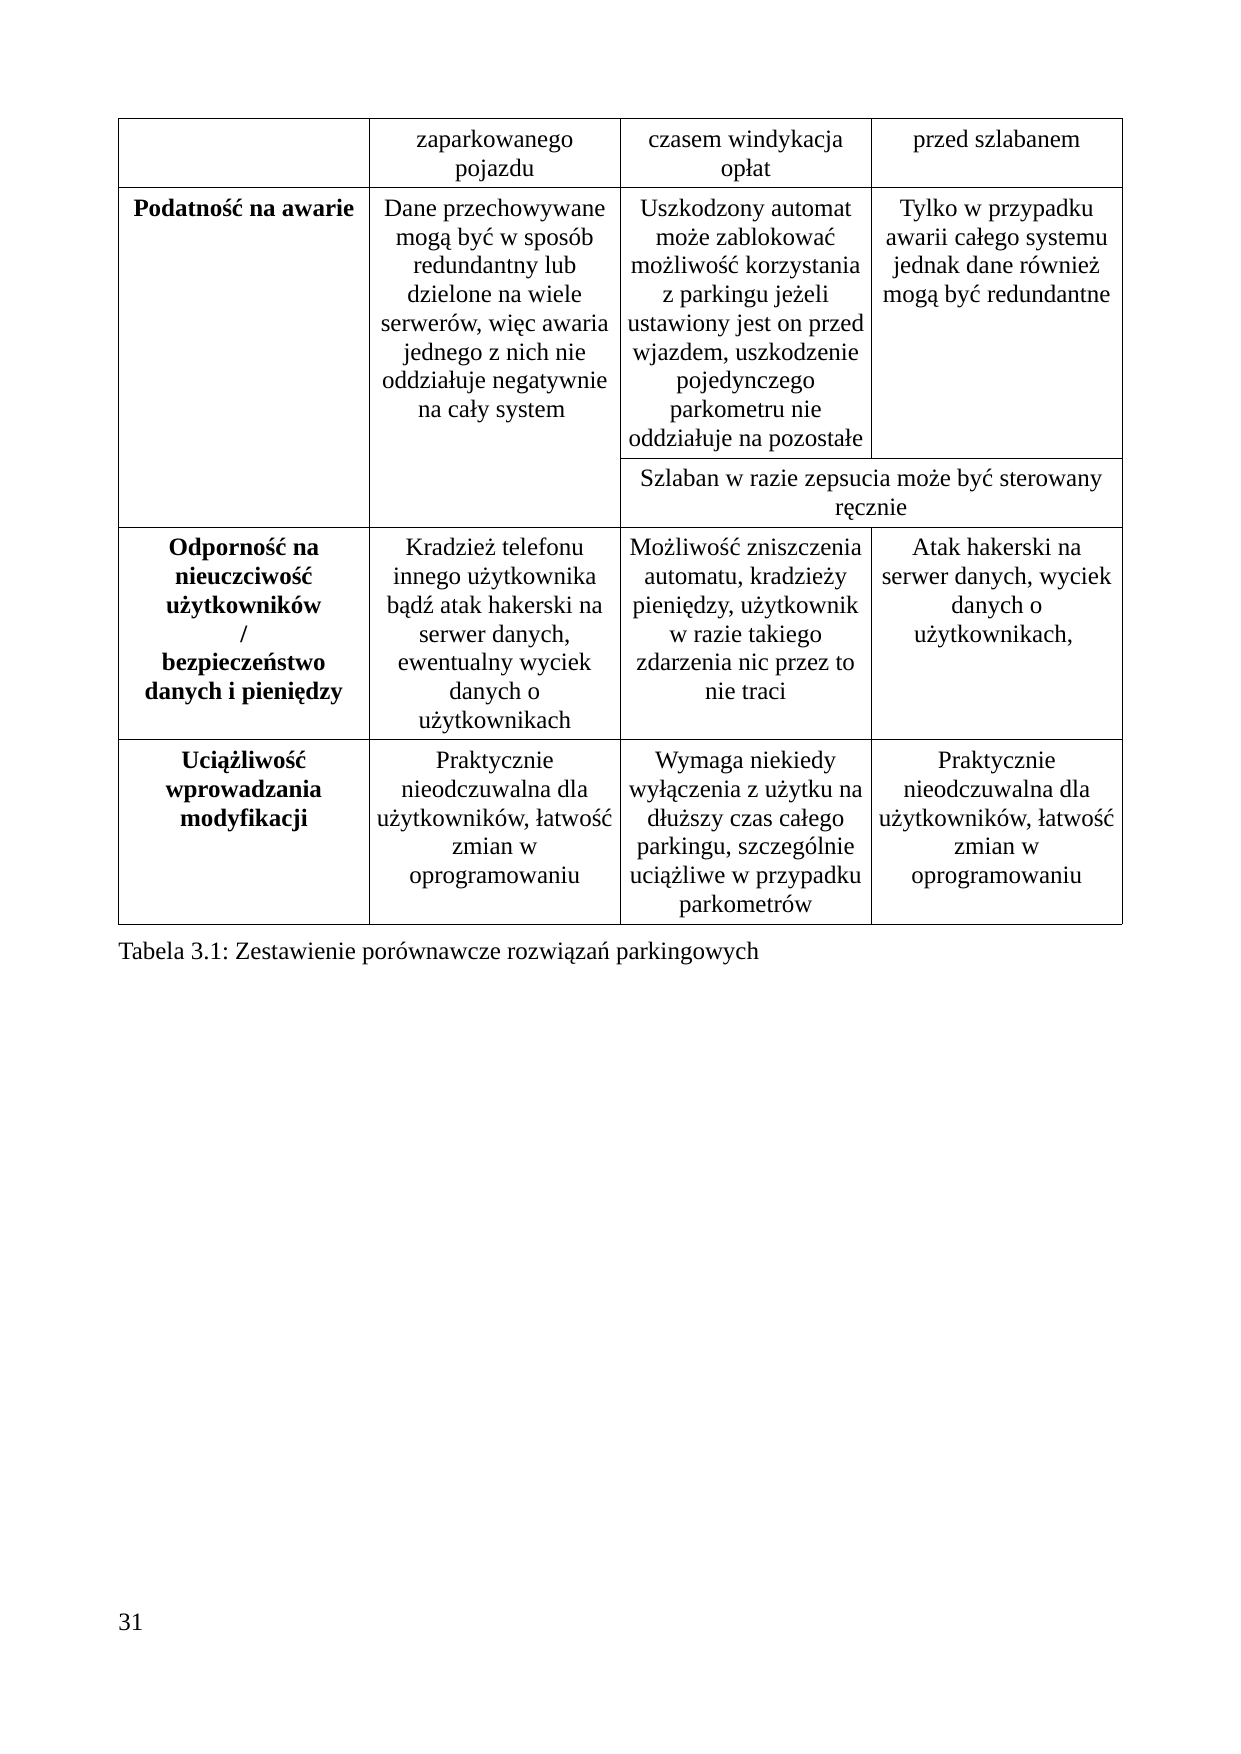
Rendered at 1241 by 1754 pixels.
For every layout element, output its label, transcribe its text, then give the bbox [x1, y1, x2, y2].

text Tabela 3.1: Zestawienie porównawcze rozwiązań parkingowych [118, 936, 1122, 965]
table_cell Kradzież telefonu innego użytkownika bądź atak hakerski na serwer danych, ewentualny wyciek danych o użytkownikach [370, 528, 620, 739]
table_cell Atak hakerski na serwer danych, wyciek danych o użytkownikach, [872, 528, 1122, 739]
table_cell Tylko w przypadku awarii całego systemu jednak dane również mogą być redundantne [872, 188, 1122, 457]
table_cell Możliwość zniszczenia automatu, kradzieży pieniędzy, użytkownik w razie takiego zdarzenia nic przez to nie traci [621, 528, 871, 739]
table_cell Podatność na awarie [119, 188, 369, 527]
table_cell czasem windykacja opłat [621, 119, 871, 187]
table_cell Szlaban w razie zepsucia może być sterowany ręcznie [621, 459, 1122, 527]
table_cell Praktycznie nieodczuwalna dla użytkowników, łatwość zmian w oprogramowaniu [370, 740, 620, 923]
table_cell Dane przechowywane mogą być w sposób redundantny lub dzielone na wiele serwerów, więc awaria jednego z nich nie oddziałuje negatywnie na cały system [370, 188, 620, 527]
table_cell zaparkowanego pojazdu [370, 119, 620, 187]
table_cell przed szlabanem [872, 119, 1122, 187]
table_cell [119, 119, 369, 187]
table_cell Uszkodzony automat może zablokować możliwość korzystania z parkingu jeżeli ustawiony jest on przed wjazdem, uszkodzenie pojedynczego parkometru nie oddziałuje na pozostałe [621, 188, 871, 457]
table_cell Odporność na nieuczciwość użytkowników / bezpieczeństwo danych i pieniędzy [119, 528, 369, 739]
table_cell Uciążliwość wprowadzania modyfikacji [119, 740, 369, 923]
table_cell Praktycznie nieodczuwalna dla użytkowników, łatwość zmian w oprogramowaniu [872, 740, 1122, 923]
table_cell Wymaga niekiedy wyłączenia z użytku na dłuższy czas całego parkingu, szczególnie uciążliwe w przypadku parkometrów [621, 740, 871, 923]
